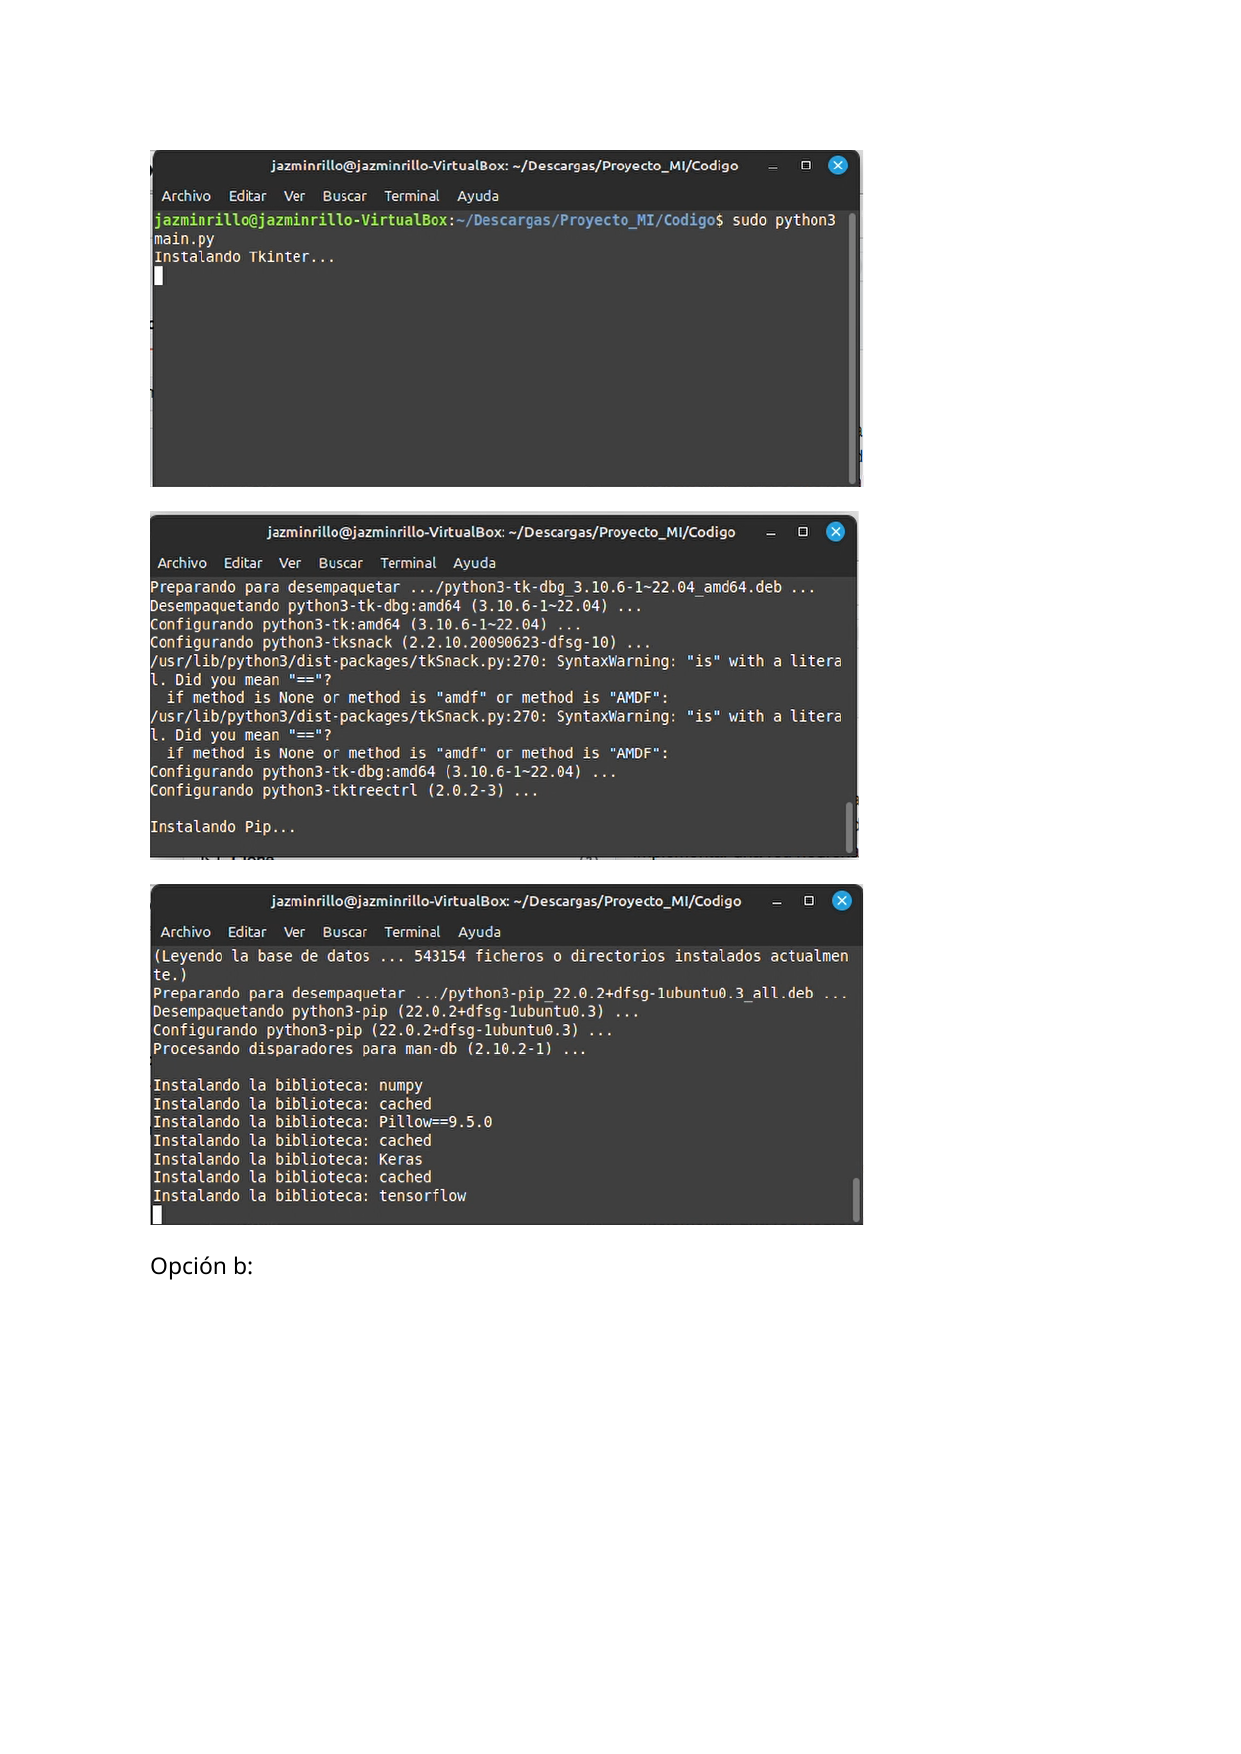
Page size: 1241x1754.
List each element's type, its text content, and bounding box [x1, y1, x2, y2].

text Opción b: [150, 1250, 1090, 1281]
picture [150, 884, 864, 1225]
picture [150, 150, 864, 487]
picture [150, 511, 859, 860]
